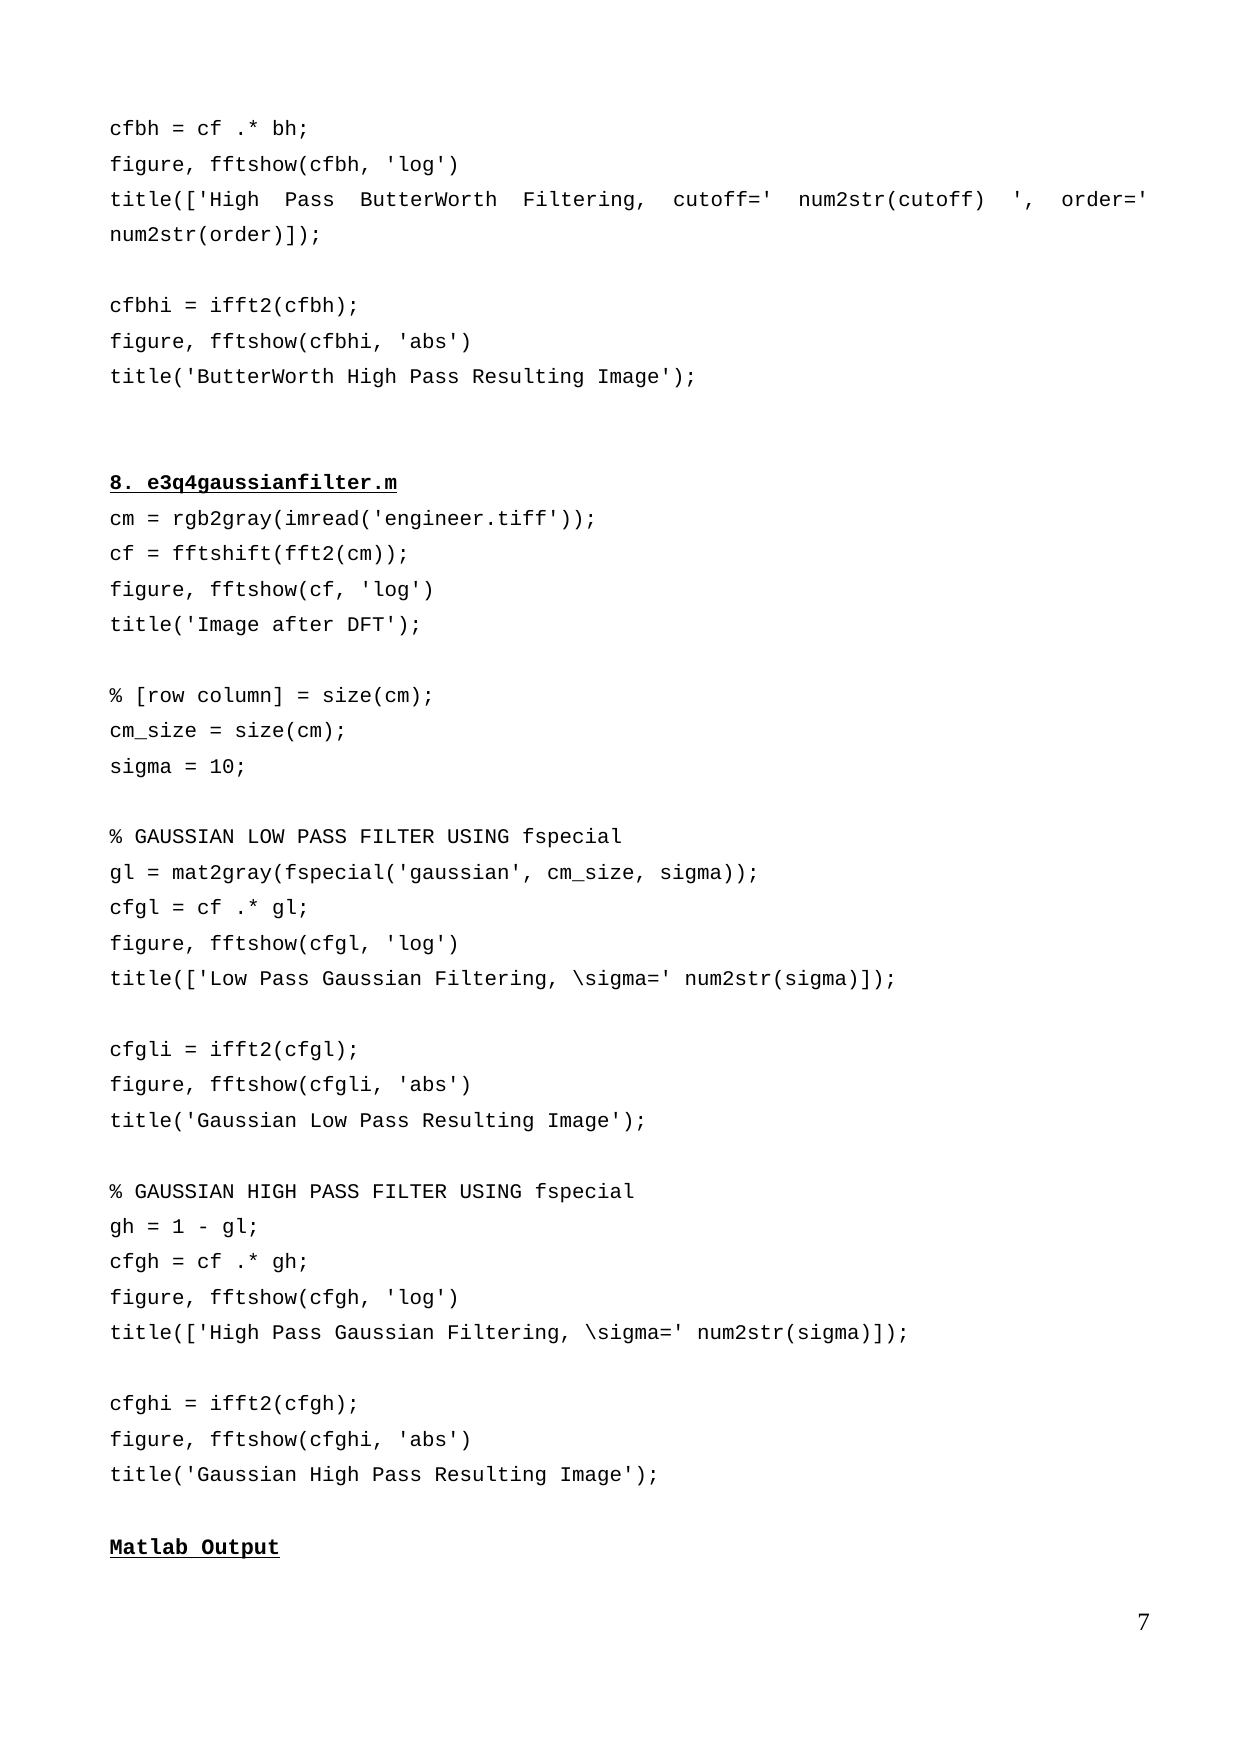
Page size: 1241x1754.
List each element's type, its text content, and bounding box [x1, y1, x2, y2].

text figure, fftshow(cfgh, 'log') [109, 1287, 1149, 1311]
text gh = 1 - gl; [109, 1216, 1149, 1240]
text cf = fftshift(fft2(cm)); [109, 543, 1149, 567]
text cfgh = cf .* gh; [109, 1251, 1149, 1275]
text cm_size = size(cm); [109, 720, 1149, 744]
text % GAUSSIAN LOW PASS FILTER USING fspecial [109, 826, 1149, 850]
text gl = mat2gray(fspecial('gaussian', cm_size, sigma)); [109, 862, 1149, 886]
text % GAUSSIAN HIGH PASS FILTER USING fspecial [109, 1181, 1149, 1204]
text figure, fftshow(cf, 'log') [109, 578, 1149, 602]
text cfbhi = ifft2(cfbh); [109, 295, 1149, 319]
text title('Image after DFT'); [109, 614, 1149, 638]
text title('Gaussian High Pass Resulting Image'); [109, 1464, 1149, 1488]
text title(['Low Pass Gaussian Filtering, \sigma=' num2str(sigma)]); [109, 968, 1149, 992]
text title(['High Pass ButterWorth Filtering, cutoff=' num2str(cutoff) ', order=' num2str(order)]); [109, 189, 1149, 248]
text figure, fftshow(cfbhi, 'abs') [109, 331, 1149, 354]
text Matlab Output [109, 1537, 1149, 1561]
text 8. e3q4gaussianfilter.m [109, 472, 1149, 496]
text cfgli = ifft2(cfgl); [109, 1039, 1149, 1063]
text title(['High Pass Gaussian Filtering, \sigma=' num2str(sigma)]); [109, 1322, 1149, 1346]
text cfghi = ifft2(cfgh); [109, 1393, 1149, 1417]
text sigma = 10; [109, 756, 1149, 779]
text % [row column] = size(cm); [109, 685, 1149, 708]
text figure, fftshow(cfghi, 'abs') [109, 1428, 1149, 1452]
text title('ButterWorth High Pass Resulting Image'); [109, 366, 1149, 390]
text figure, fftshow(cfgl, 'log') [109, 933, 1149, 956]
text title('Gaussian Low Pass Resulting Image'); [109, 1110, 1149, 1133]
text figure, fftshow(cfbh, 'log') [109, 153, 1149, 177]
text figure, fftshow(cfgli, 'abs') [109, 1074, 1149, 1098]
text cfgl = cf .* gl; [109, 897, 1149, 921]
text cfbh = cf .* bh; [109, 118, 1149, 142]
text cm = rgb2gray(imread('engineer.tiff')); [109, 508, 1149, 531]
